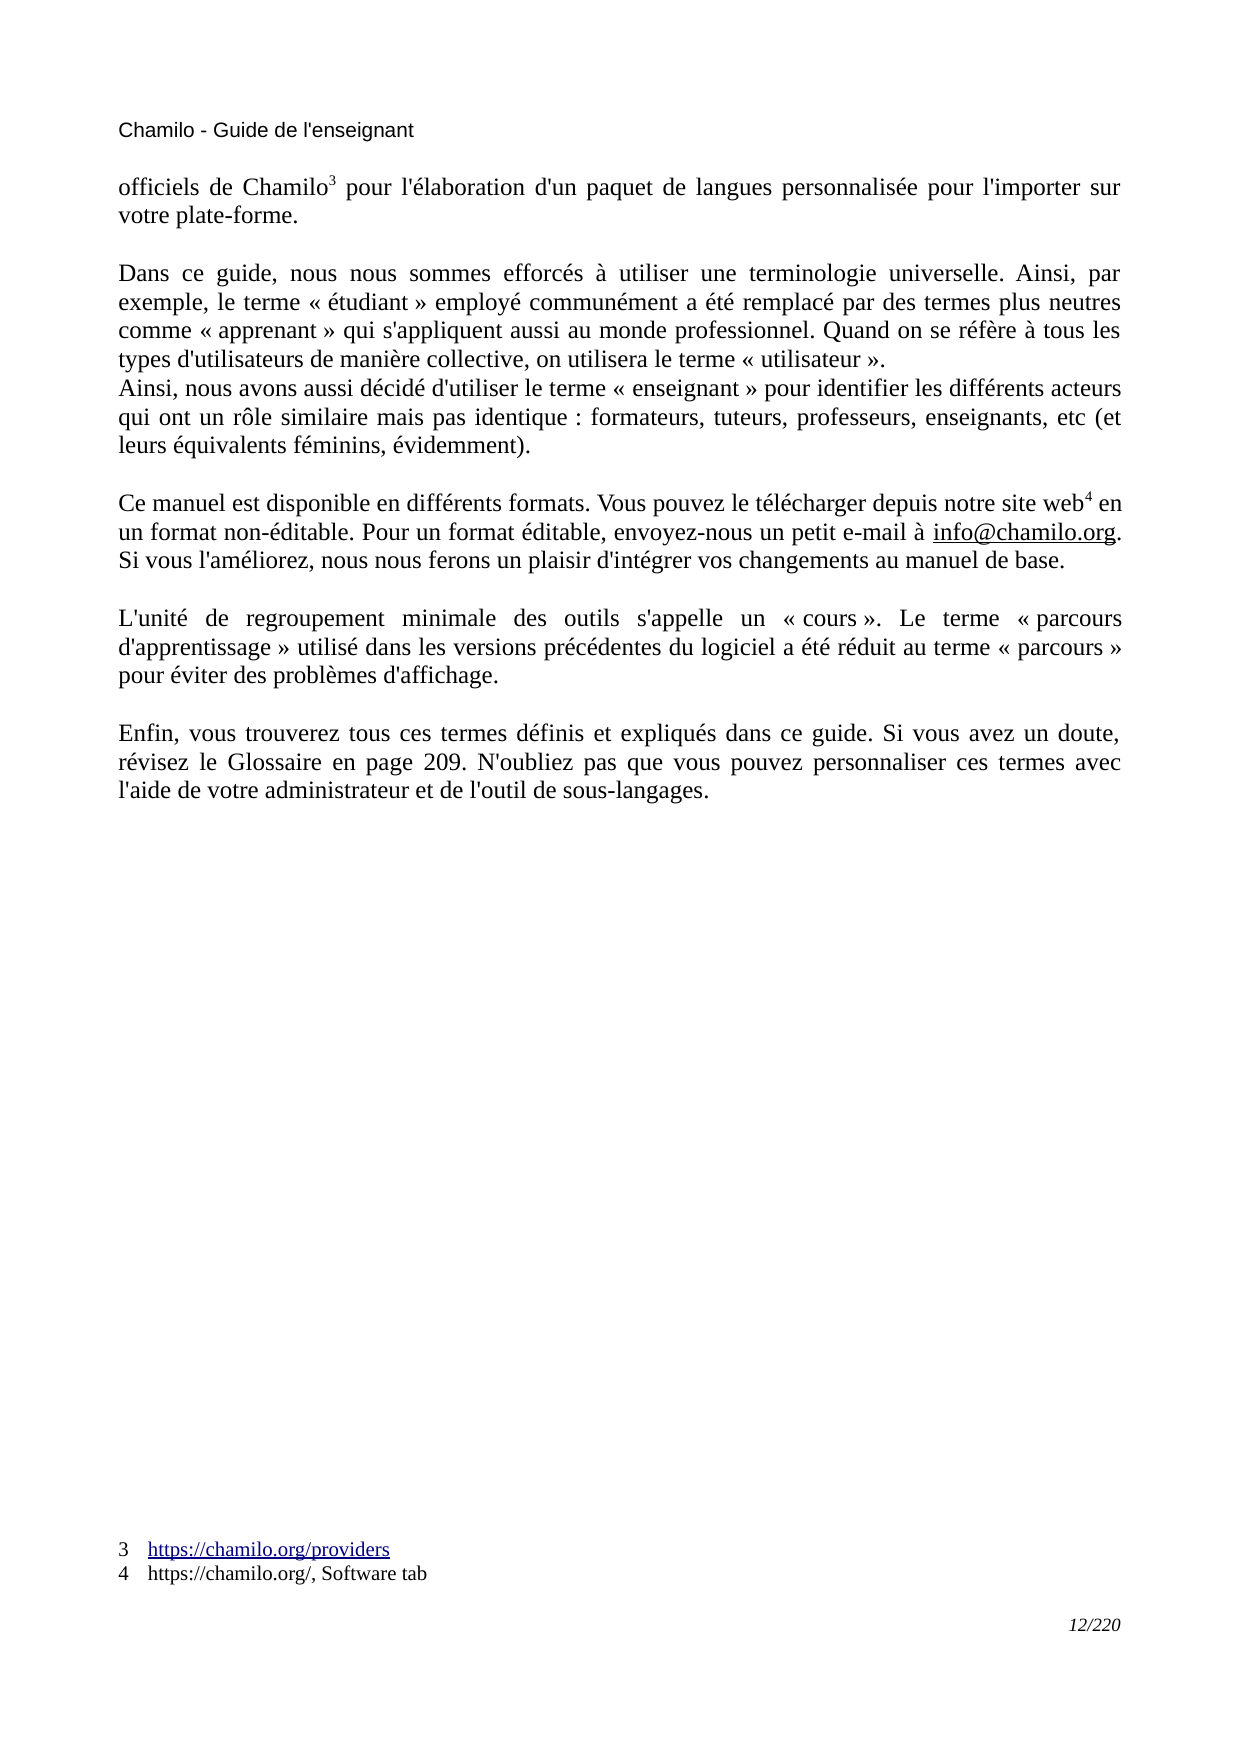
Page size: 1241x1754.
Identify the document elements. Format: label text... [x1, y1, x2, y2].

text L'unité de regroupement minimale des outils s'appelle un « cours ». Le terme « parcours d'apprentissage » utilisé dans les versions précédentes du logiciel a été réduit au terme « parcours » pour éviter des problèmes d'affichage. [118, 603, 1122, 689]
text https://chamilo.org/providers [118, 1537, 1122, 1561]
text Dans ce guide, nous nous sommes efforcés à utiliser une terminologie universelle. Ainsi, par exemple, le terme « étudiant » employé communément a été remplacé par des termes plus neutres comme « apprenant » qui s'appliquent aussi au monde professionnel. Quand on se réfère à tous les types d'utilisateurs de manière collective, on utilisera le terme « utilisateur ». [118, 258, 1122, 373]
text Ainsi, nous avons aussi décidé d'utiliser le terme « enseignant » pour identifier les différents acteurs qui ont un rôle similaire mais pas identique : formateurs, tuteurs, professeurs, enseignants, etc (et leurs équivalents féminins, évidemment). [118, 373, 1122, 459]
text Enfin, vous trouverez tous ces termes définis et expliqués dans ce guide. Si vous avez un doute, révisez le Glossaire en page 207. N'oubliez pas que vous pouvez personnaliser ces termes avec l'aide de votre administrateur et de l'outil de sous-langages. [118, 718, 1122, 804]
text https://chamilo.org/, Software tab [118, 1561, 1122, 1585]
text officiels de Chamilo pour l'élaboration d'un paquet de langues personnalisée pour l'importer sur votre plate-forme. [118, 172, 1122, 229]
text Ce manuel est disponible en différents formats. Vous pouvez le télécharger depuis notre site web en un format non-éditable. Pour un format éditable, envoyez-nous un petit e-mail à info@chamilo.org. Si vous l'améliorez, nous nous ferons un plaisir d'intégrer vos changements au manuel de base. [118, 488, 1122, 574]
